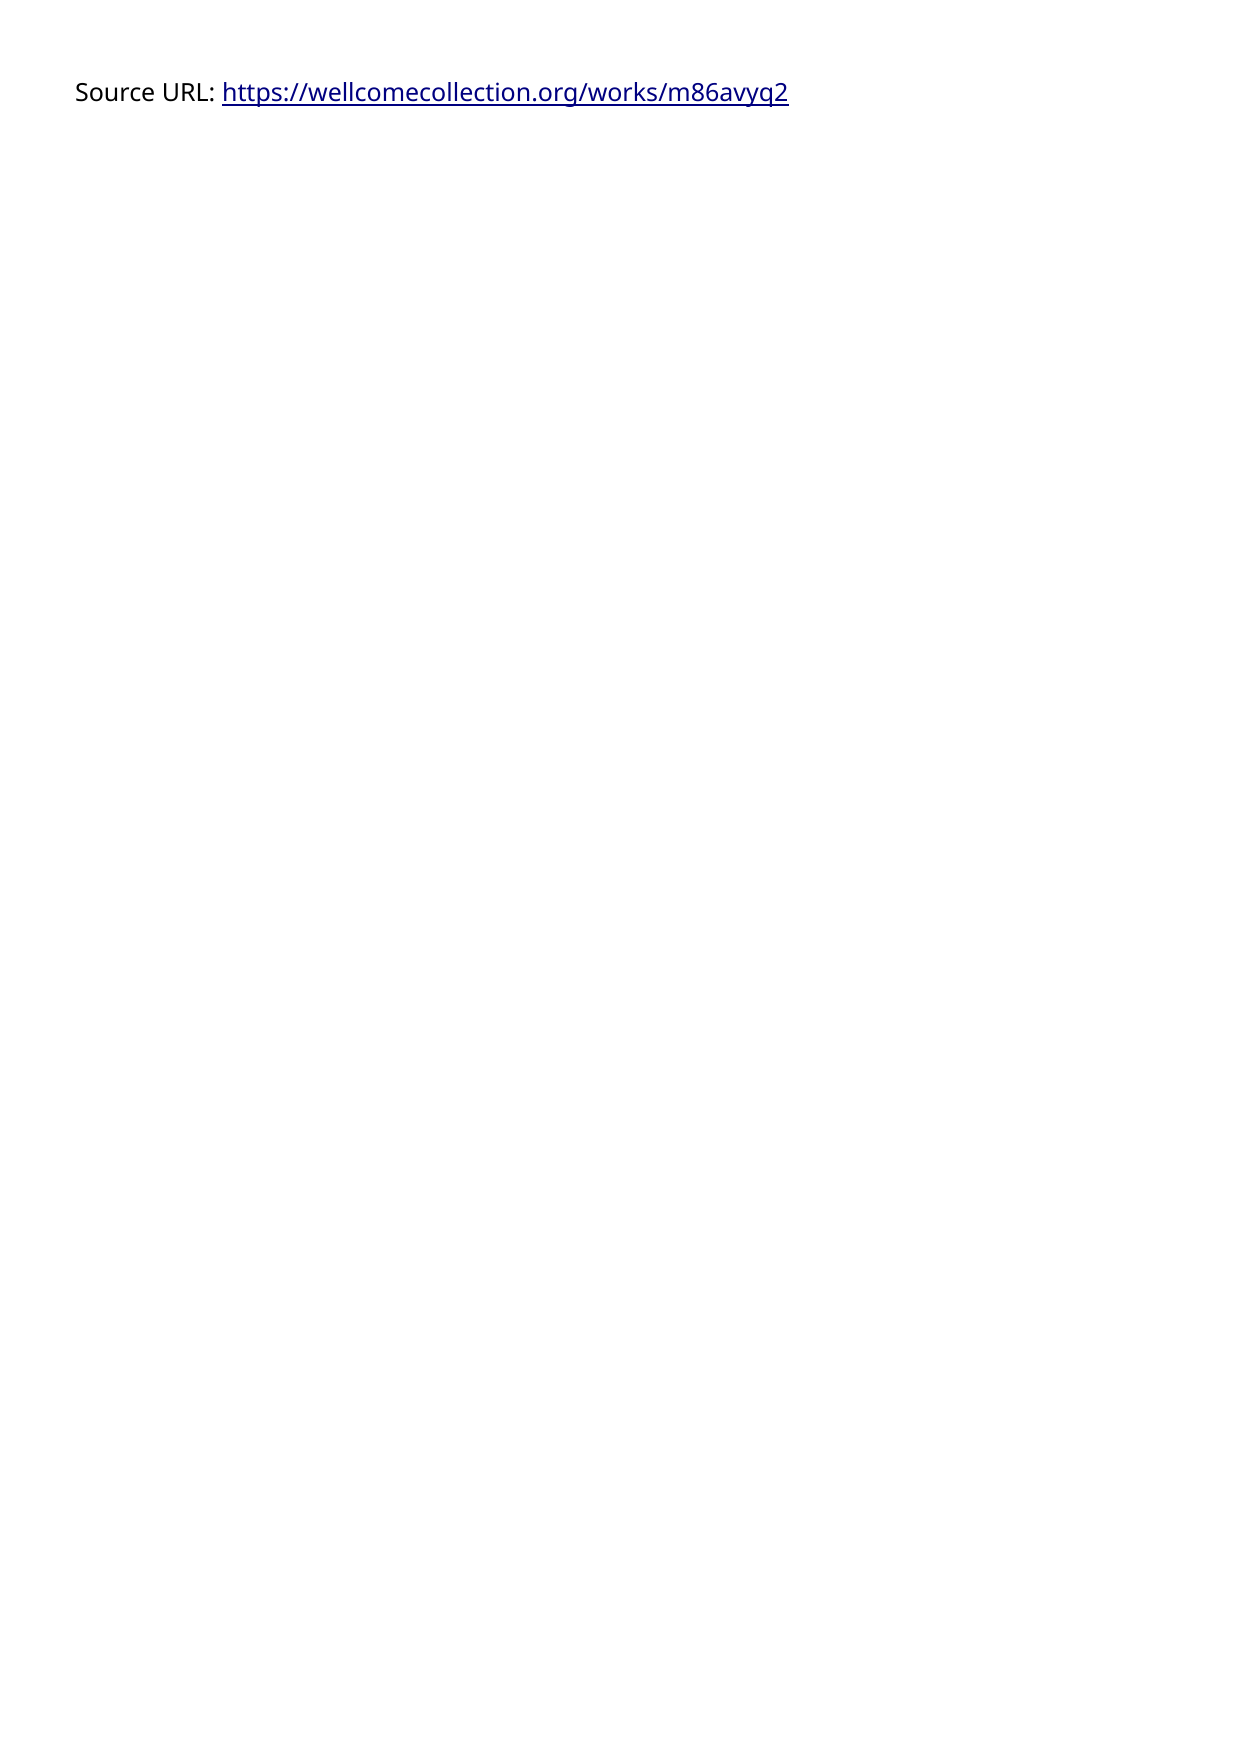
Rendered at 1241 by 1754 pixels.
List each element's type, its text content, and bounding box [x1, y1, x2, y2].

text Source URL: https://wellcomecollection.org/works/m86avyq2 [75, 75, 1165, 109]
